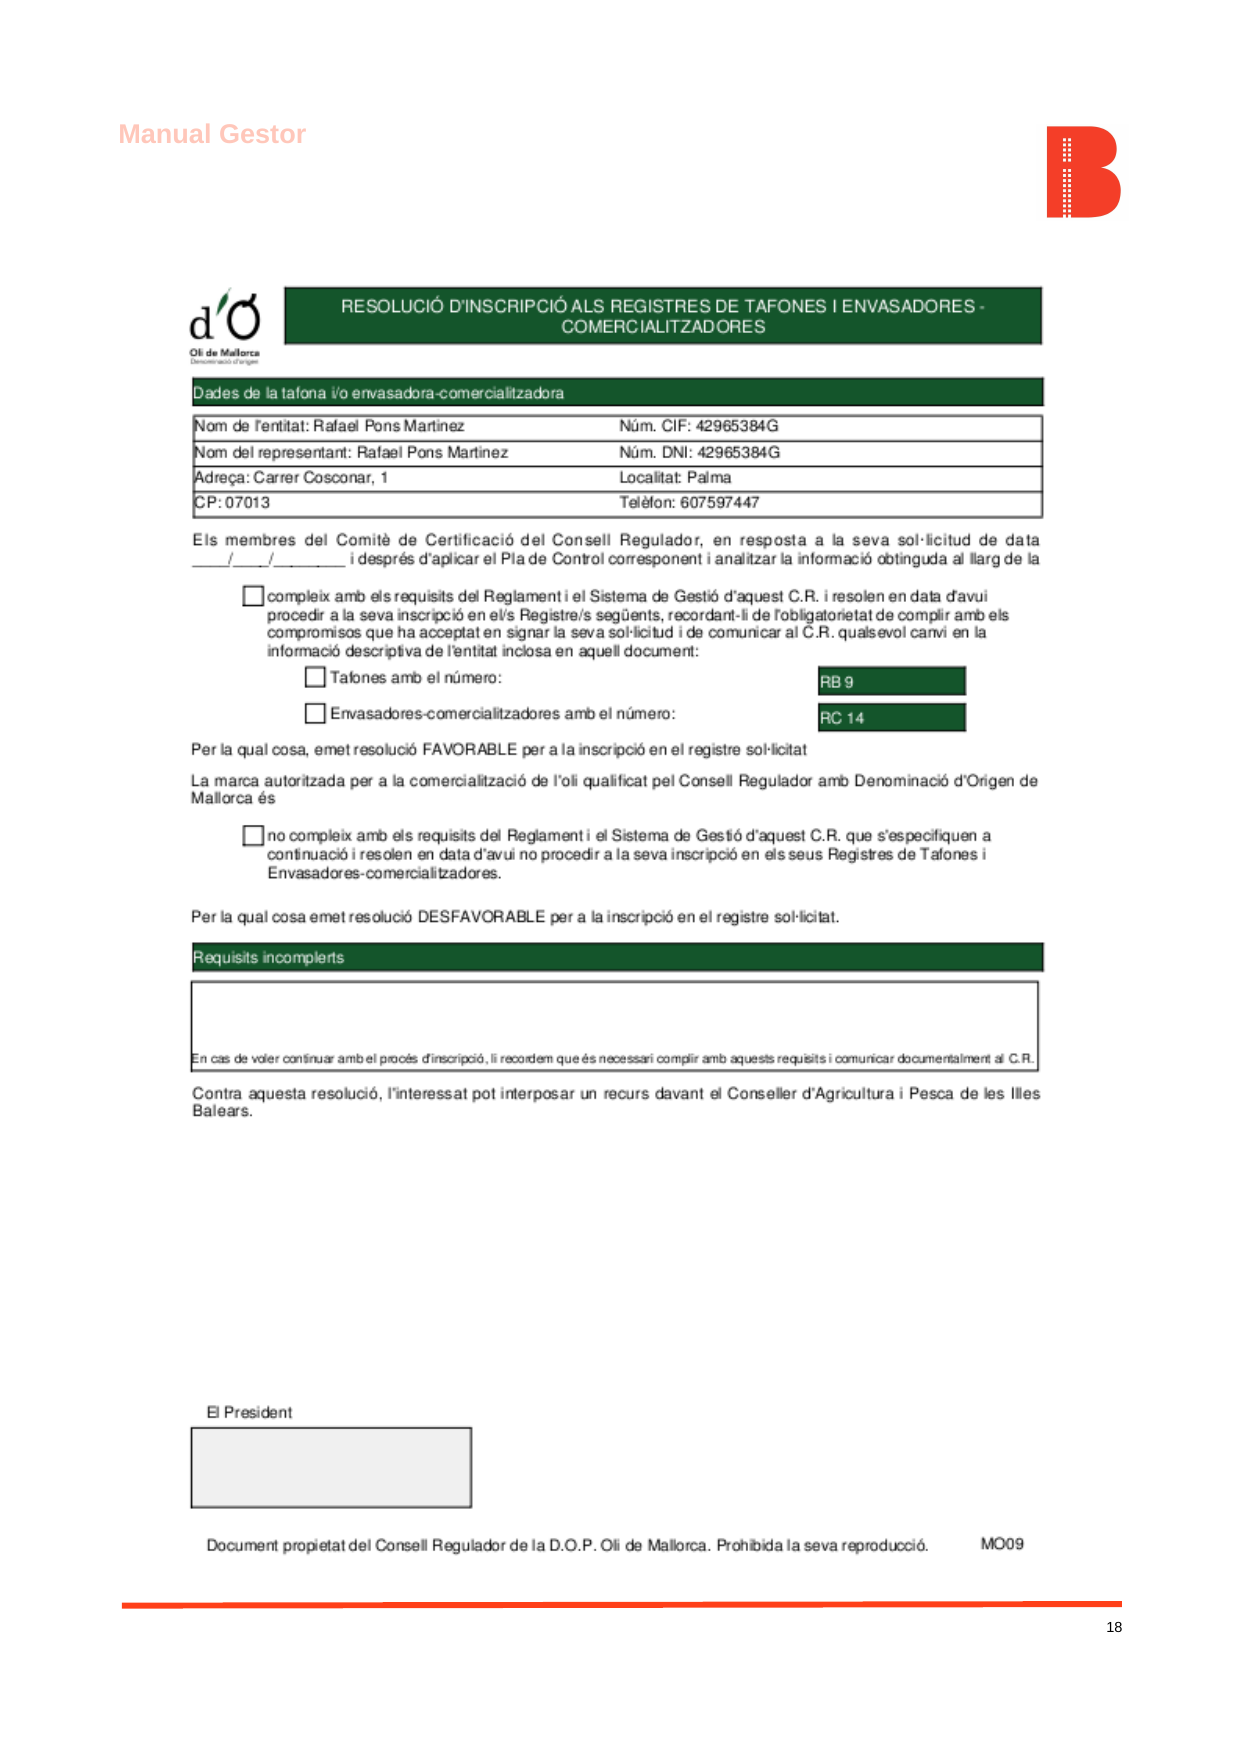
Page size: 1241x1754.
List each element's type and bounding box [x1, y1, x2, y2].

picture [1036, 124, 1130, 221]
picture [177, 272, 1064, 1562]
